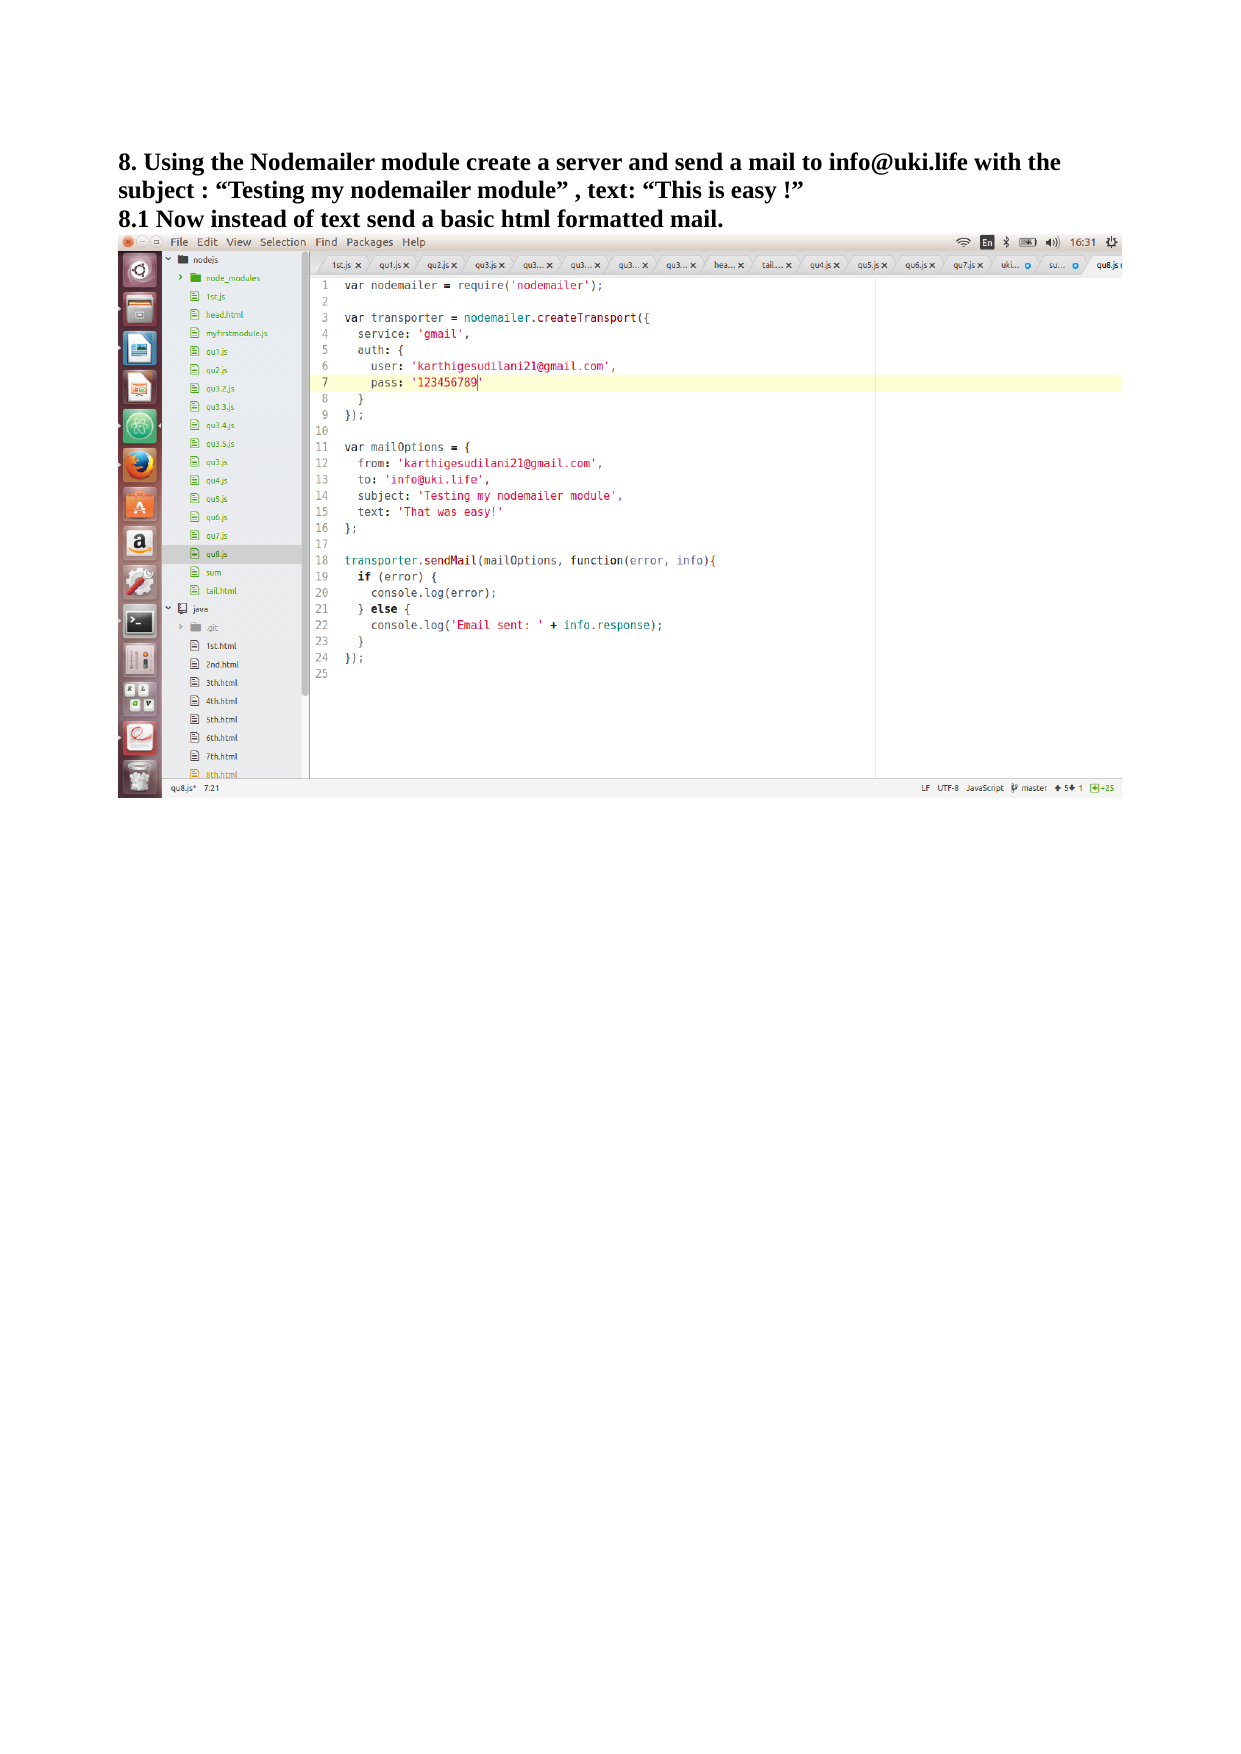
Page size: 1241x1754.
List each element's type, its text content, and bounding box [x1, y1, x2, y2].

picture [118, 233, 1123, 798]
text subject : “Testing my nodemailer module” , text: “This is easy !” [118, 176, 1122, 204]
text 8. Using the Nodemailer module create a server and send a mail to info@uki.life with the [118, 147, 1122, 176]
text 8.1 Now instead of text send a basic html formatted mail. [118, 204, 1122, 233]
